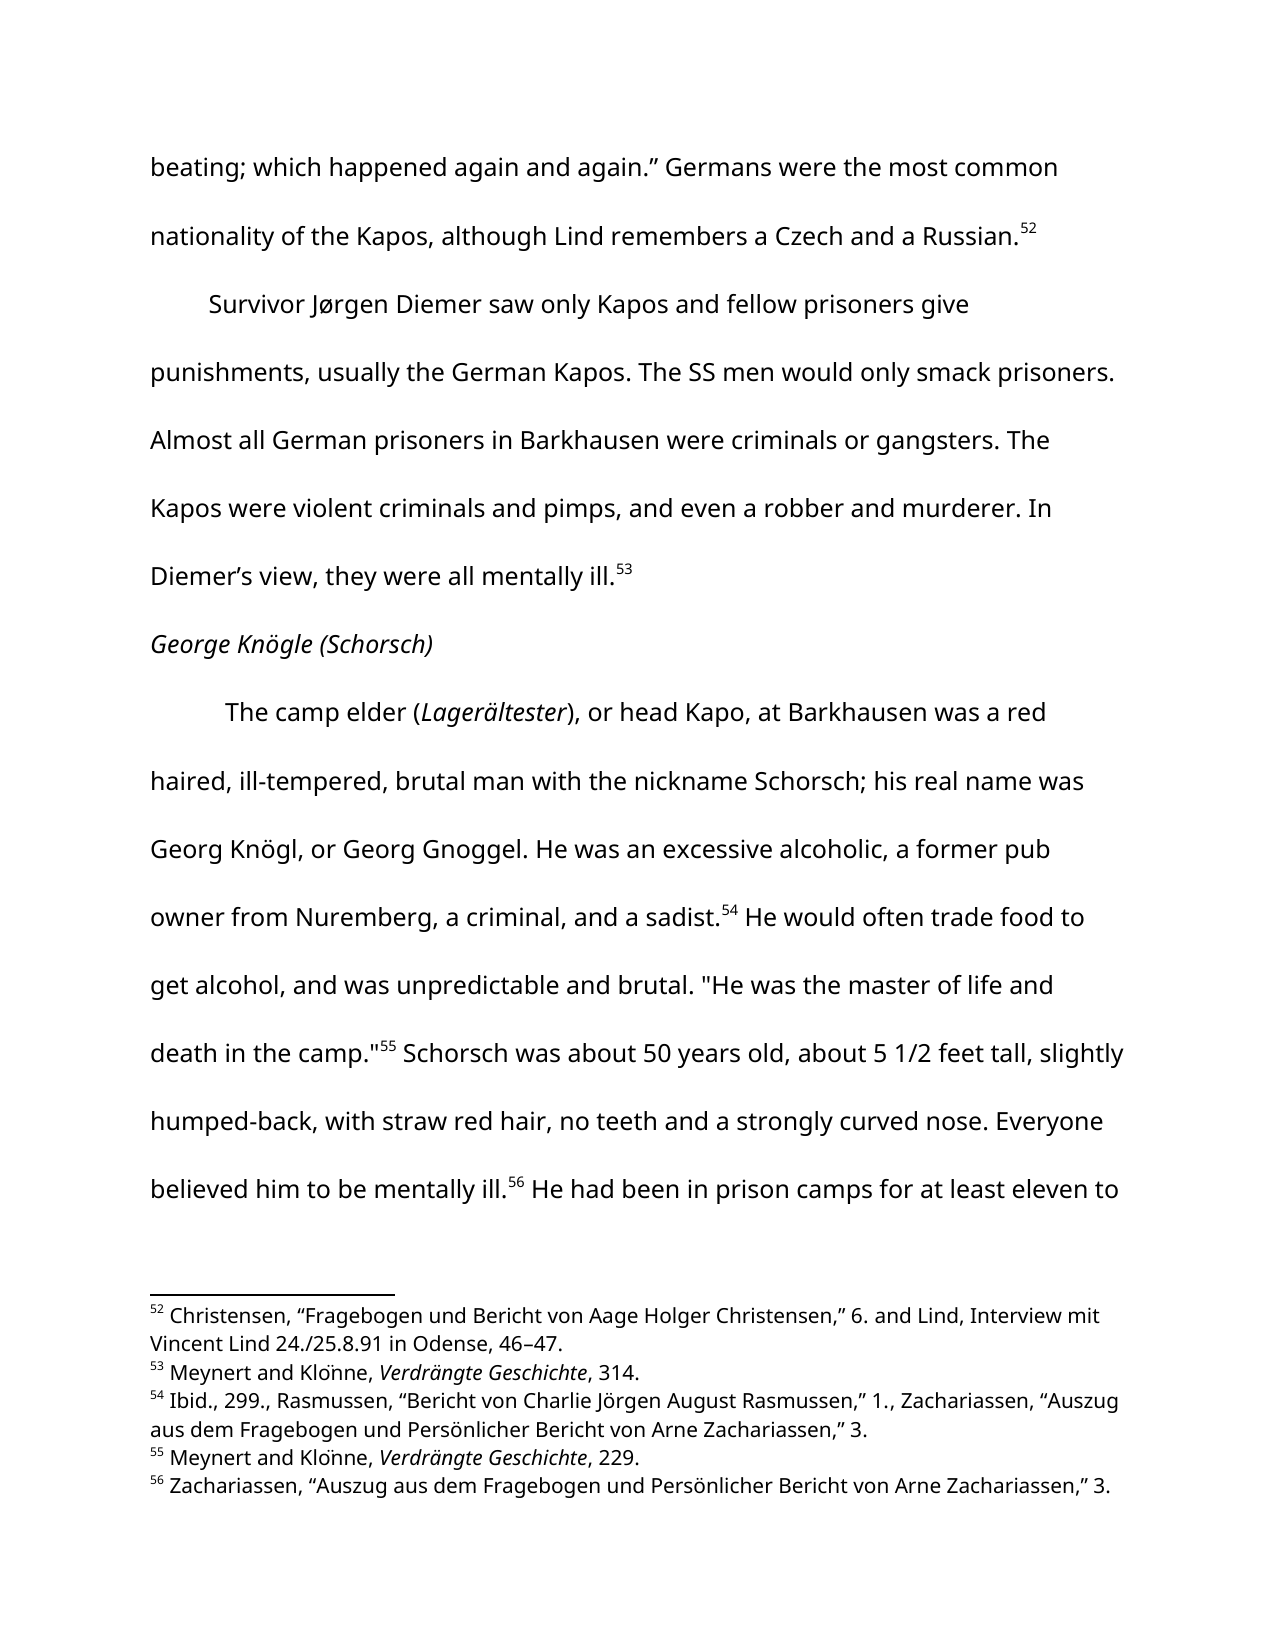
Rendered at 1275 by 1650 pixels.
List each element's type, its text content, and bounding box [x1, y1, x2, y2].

text Ibid., 299., Rasmussen, “Bericht von Charlie Jörgen August Rasmussen,” 1., Zachariassen, “Auszug aus dem Fragebogen und Persönlicher Bericht von Arne Zachariassen,” 3. [150, 1386, 1125, 1443]
text beating; which happened again and again.” Germans were the most common nationality of the Kapos, although Lind remembers a Czech and a Russian. [150, 150, 1125, 252]
text Meynert and Klönne, Verdrängte Geschichte, 229. [150, 1443, 1125, 1472]
text Christensen, “Fragebogen und Bericht von Aage Holger Christensen,” 6. and Lind, Interview mit Vincent Lind 24./25.8.91 in Odense, 46–47. [150, 1301, 1125, 1358]
text Survivor Jørgen Diemer saw only Kapos and fellow prisoners give punishments, usually the German Kapos. The SS men would only smack prisoners. Almost all German prisoners in Barkhausen were criminals or gangsters. The Kapos were violent criminals and pimps, and even a robber and murderer. In Diemer’s view, they were all mentally ill. [150, 286, 1125, 593]
text Meynert and Klönne, Verdrängte Geschichte, 314. [150, 1358, 1125, 1386]
text Zachariassen, “Auszug aus dem Fragebogen und Persönlicher Bericht von Arne Zachariassen,” 3. [150, 1472, 1125, 1500]
text George Knögle (Schorsch) [150, 627, 1125, 661]
text The camp elder (Lagerältester), or head Kapo, at Barkhausen was a red haired, ill-tempered, brutal man with the nickname Schorsch; his real name was Georg Knögl, or Georg Gnoggel. He was an excessive alcoholic, a former pub owner from Nuremberg, a criminal, and a sadist. He would often trade food to get alcohol, and was unpredictable and brutal. "He was the master of life and death in the camp." Schorsch was about 50 years old, about 5 1/2 feet tall, slightly humped-back, with straw red hair, no teeth and a strongly curved nose. Everyone believed him to be mentally ill. He had been in prison camps for at least eleven to [150, 695, 1125, 1206]
